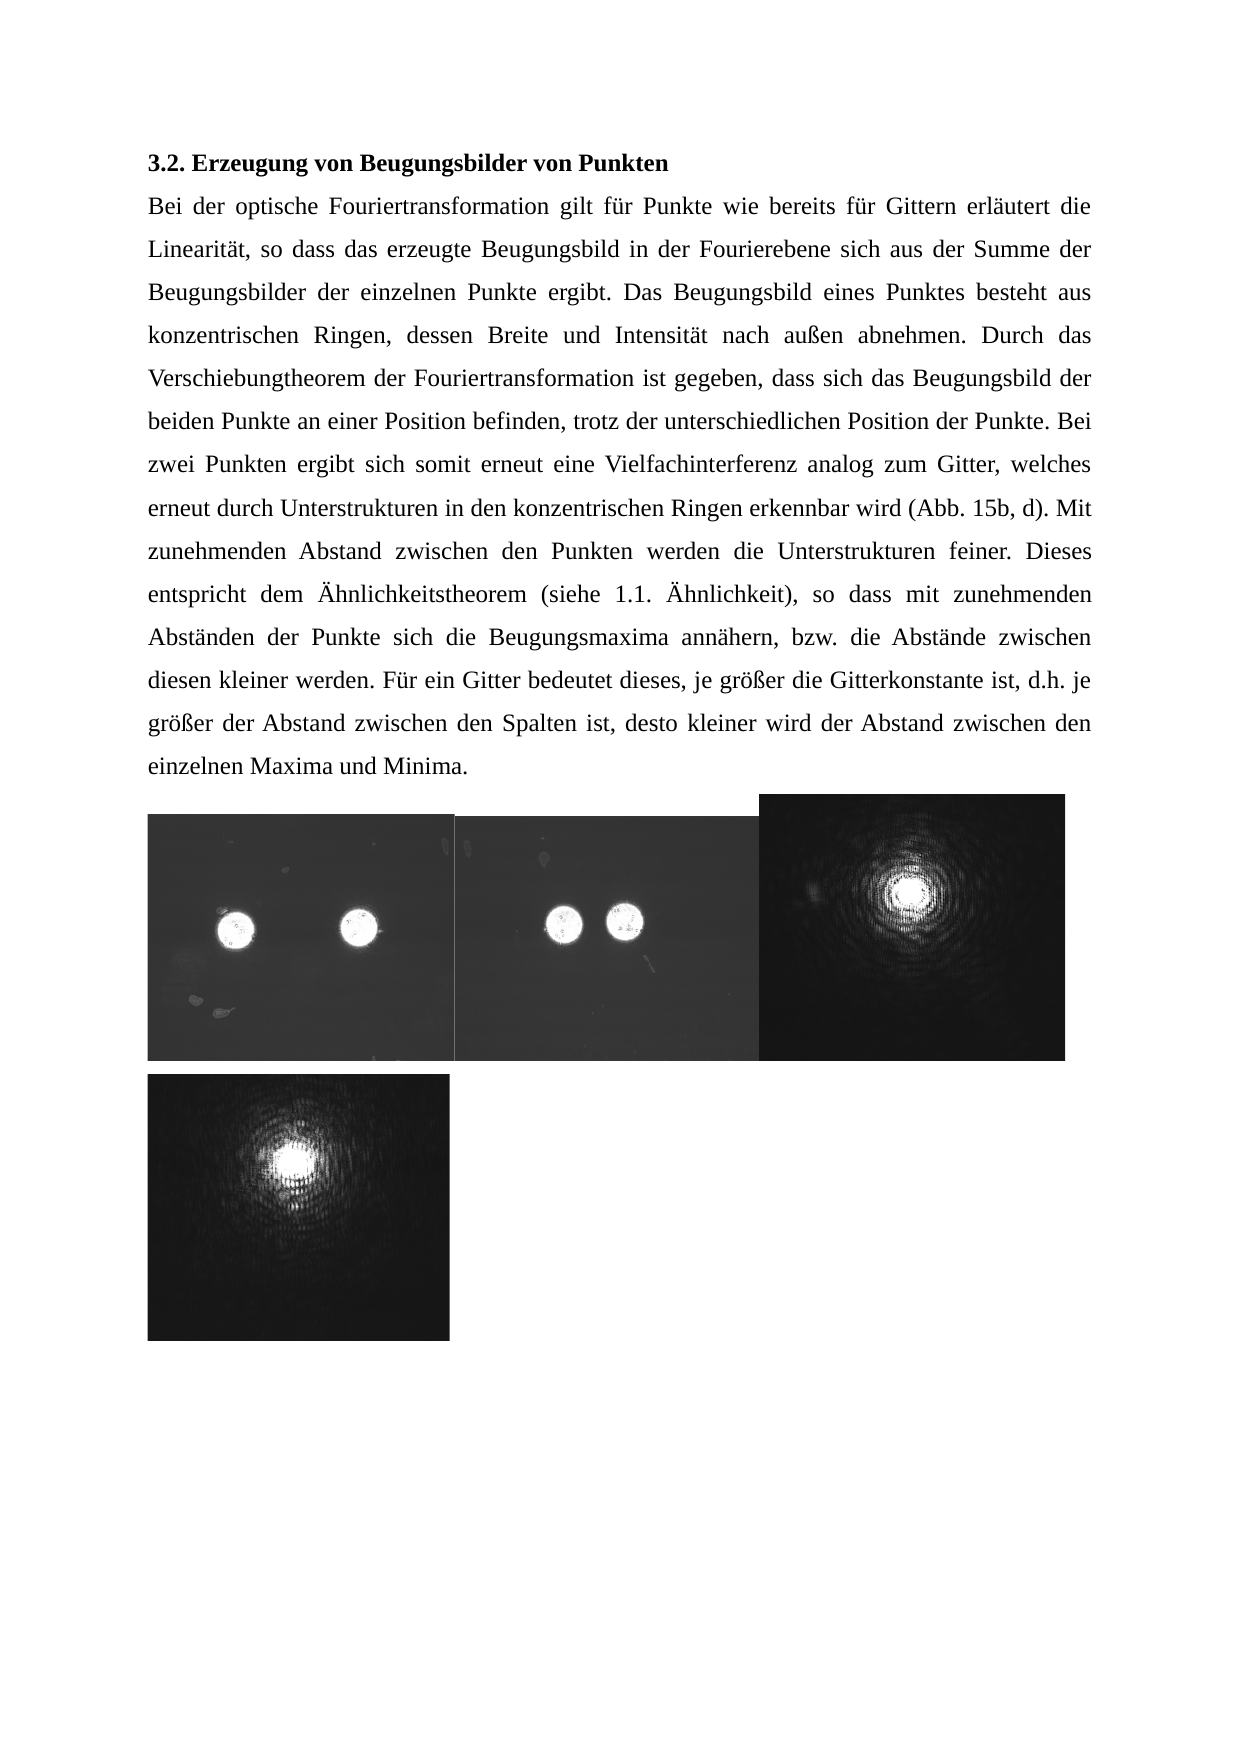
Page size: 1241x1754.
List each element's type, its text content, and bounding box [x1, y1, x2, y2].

text Bei der optische Fouriertransformation gilt für Punkte wie bereits für Gittern erläutert die Linearität, so dass das erzeugte Beugungsbild in der Fourierebene sich aus der Summe der Beugungsbilder der einzelnen Punkte ergibt. Das Beugungsbild eines Punktes besteht aus konzentrischen Ringen, dessen Breite und Intensität nach außen abnehmen. Durch das Verschiebungtheorem der Fouriertransformation ist gegeben, dass sich das Beugungsbild der beiden Punkte an einer Position befinden, trotz der unterschiedlichen Position der Punkte. Bei zwei Punkten ergibt sich somit erneut eine Vielfachinterferenz analog zum Gitter, welches erneut durch Unterstrukturen in den konzentrischen Ringen erkennbar wird (Abb. 15b, d). Mit zunehmenden Abstand zwischen den Punkten werden die Unterstrukturen feiner. Dieses entspricht dem Ähnlichkeitstheorem (siehe 1.1. Ähnlichkeit), so dass mit zunehmenden Abständen der Punkte sich die Beugungsmaxima annähern, bzw. die Abstände zwischen diesen kleiner werden. Für ein Gitter bedeutet dieses, je größer die Gitterkonstante ist, d.h. je größer der Abstand zwischen den Spalten ist, desto kleiner wird der Abstand zwischen den einzelnen Maxima und Minima. [148, 191, 1093, 780]
picture [147, 794, 1066, 1061]
text 3.2. Erzeugung von Beugungsbilder von Punkten [148, 148, 1093, 176]
picture [147, 1074, 450, 1341]
